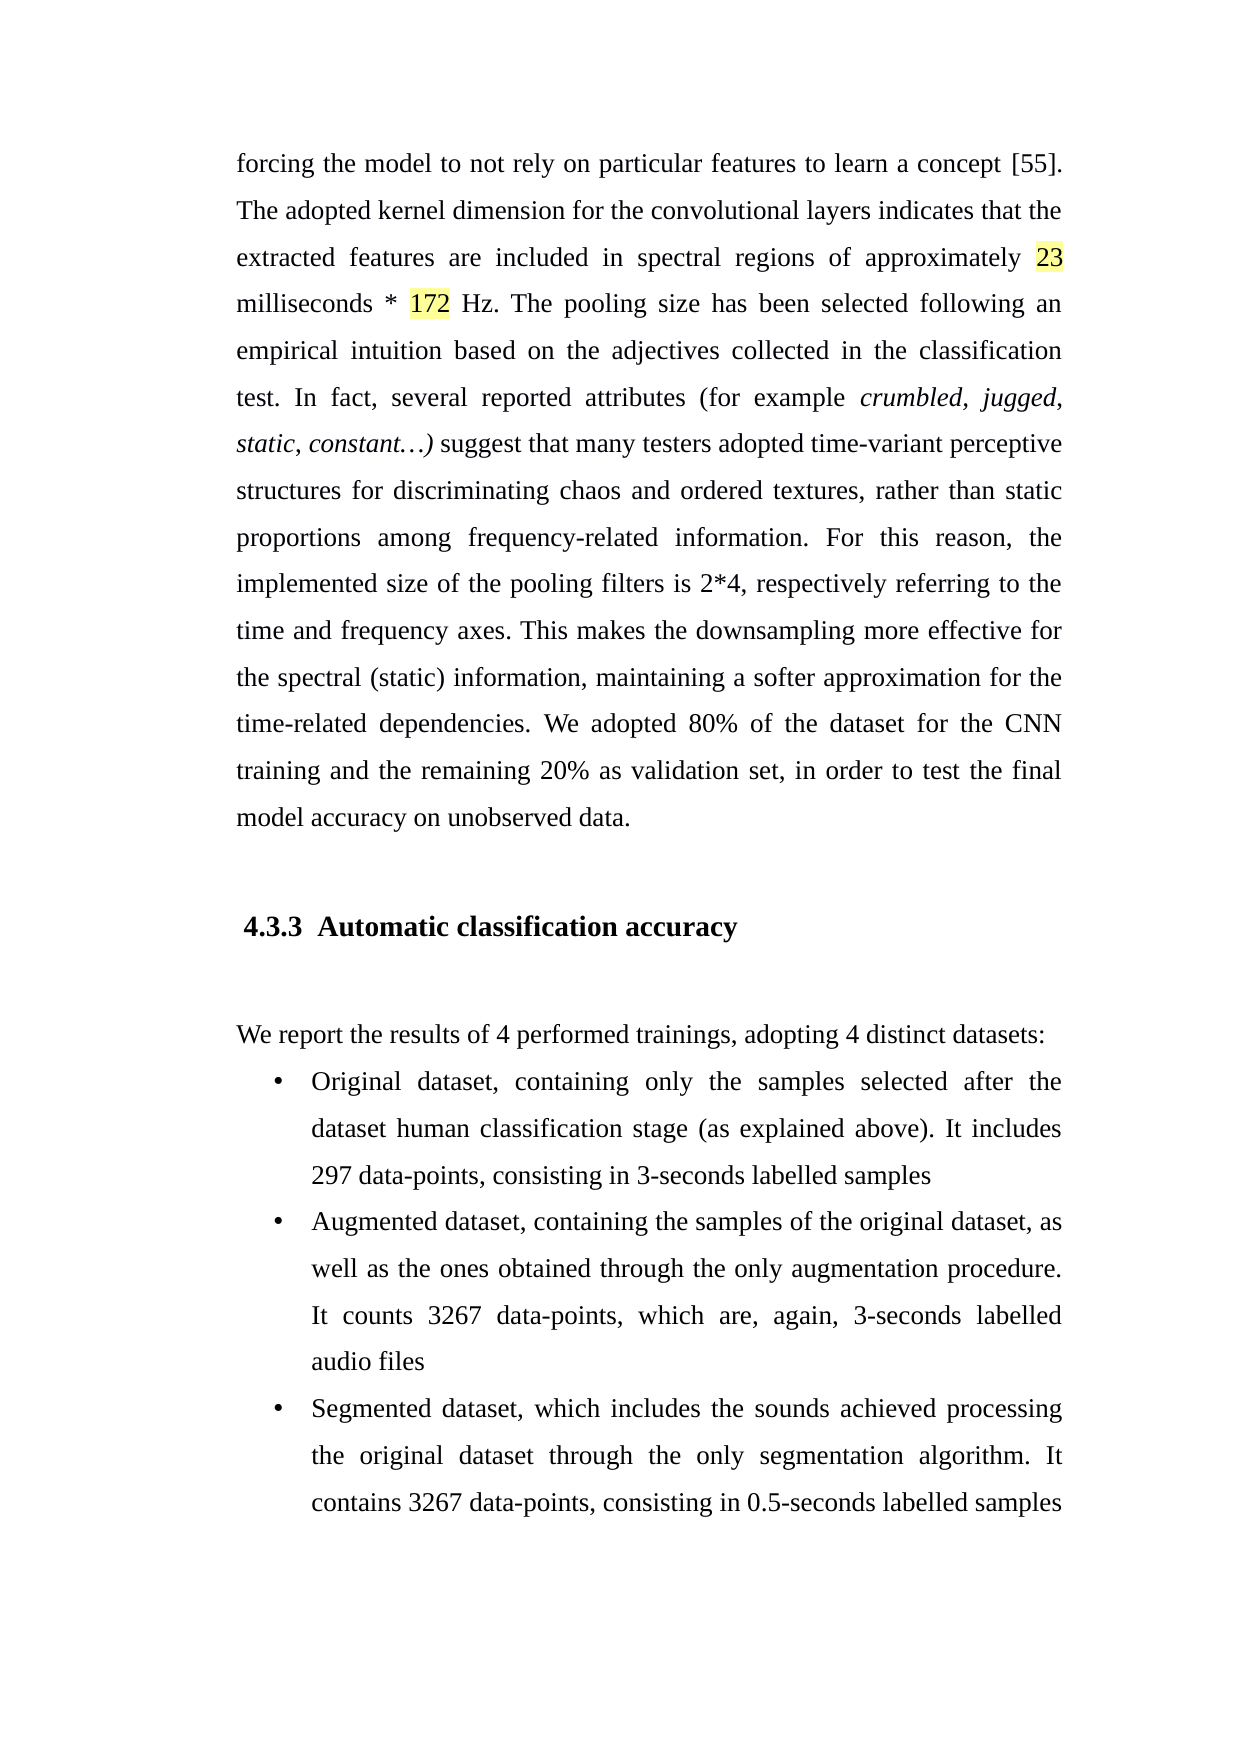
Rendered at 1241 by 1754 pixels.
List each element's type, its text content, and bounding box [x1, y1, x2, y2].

subtitle Automatic classification accuracy [236, 909, 1063, 943]
text We report the results of 4 performed trainings, adopting 4 distinct datasets: [236, 1019, 1063, 1050]
list Augmented dataset, containing the samples of the original dataset, as well as the ones obtained through the only augmentation procedure. It counts 3267 data-points, which are, again, 3-seconds labelled audio files [274, 1205, 1063, 1377]
list Segmented dataset, which includes the sounds achieved processing the original dataset through the only segmentation algorithm. It contains 3267 data-points, consisting in 0.5-seconds labelled samples [274, 1392, 1063, 1517]
text The training has been performed for 50 epochs with a batch size [48] of 10 data-points, adopting Categorical Crossentropy as loss function and learning rate optimized by an ADAM algorithm [54]. The use of dropout layers served at reducing the possibility of overfitting. These layers momentary deactivate a given percentage of random neurons of its input, forcing the model to not rely on particular features to learn a concept [55]. The adopted kernel dimension for the convolutional layers indicates that the extracted features are included in spectral regions of approximately 23 milliseconds * 172 Hz. The pooling size has been selected following an empirical intuition based on the adjectives collected in the classification test. In fact, several reported attributes (for example crumbled, jugged, static, constant…) suggest that many testers adopted time-variant perceptive structures for discriminating chaos and ordered textures, rather than static proportions among frequency-related information. For this reason, the implemented size of the pooling filters is 2*4, respectively referring to the time and frequency axes. This makes the downsampling more effective for the spectral (static) information, maintaining a softer approximation for the time-related dependencies. We adopted 80% of the dataset for the CNN training and the remaining 20% as validation set, in order to test the final model accuracy on unobserved data. [236, 148, 1063, 832]
list Original dataset, containing only the samples selected after the dataset human classification stage (as explained above). It includes 297 data-points, consisting in 3-seconds labelled samples [274, 1065, 1063, 1190]
